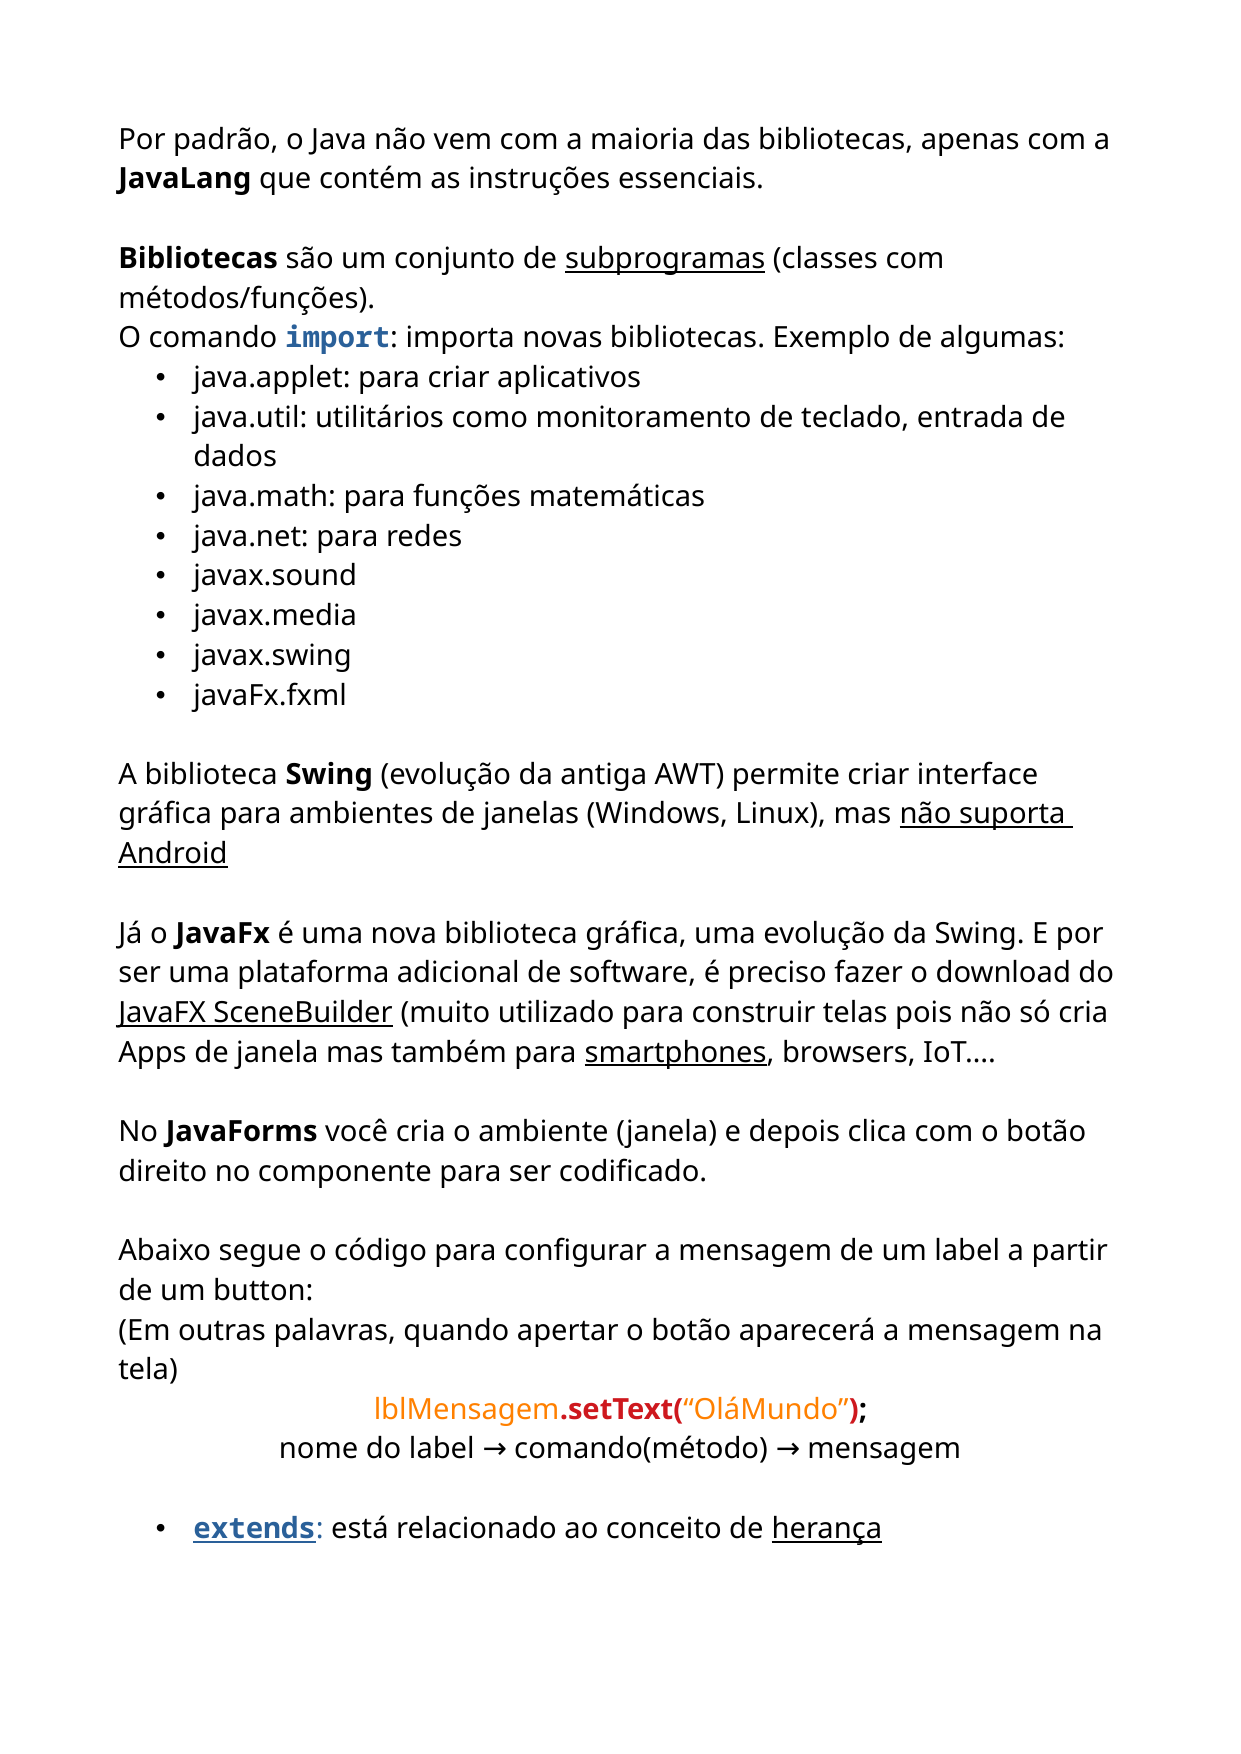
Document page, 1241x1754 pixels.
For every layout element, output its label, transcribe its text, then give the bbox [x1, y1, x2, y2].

list java.util: utilitários como monitoramento de teclado, entrada de dados [156, 396, 1122, 475]
text O comando import: importa novas bibliotecas. Exemplo de algumas: [118, 317, 1122, 356]
text Já o JavaFx é uma nova biblioteca gráfica, uma evolução da Swing. E por ser uma plataforma adicional de software, é preciso fazer o download do JavaFX SceneBuilder (muito utilizado para construir telas pois não só cria Apps de janela mas também para smartphones, browsers, IoT…. [118, 912, 1122, 1071]
text nome do label → comando(método) → mensagem [118, 1428, 1122, 1467]
list javaFx.fxml [156, 674, 1122, 713]
list java.applet: para criar aplicativos [156, 356, 1122, 396]
list javax.sound [156, 555, 1122, 594]
text Abaixo segue o código para configurar a mensagem de um label a partir de um button: [118, 1229, 1122, 1309]
list javax.media [156, 594, 1122, 634]
text Bibliotecas são um conjunto de subprogramas (classes com métodos/funções). [118, 237, 1146, 317]
text lblMensagem.setText(“OláMundo”); [118, 1388, 1122, 1428]
text (Em outras palavras, quando apertar o botão aparecerá a mensagem na tela) [118, 1309, 1122, 1388]
list extends: está relacionado ao conceito de herança [156, 1507, 1122, 1547]
text A biblioteca Swing (evolução da antiga AWT) permite criar interface gráfica para ambientes de janelas (Windows, Linux), mas não suporta Android [118, 753, 1122, 872]
text No JavaForms você cria o ambiente (janela) e depois clica com o botão direito no componente para ser codificado. [118, 1110, 1122, 1190]
list javax.swing [156, 634, 1122, 674]
list java.net: para redes [156, 515, 1122, 555]
list java.math: para funções matemáticas [156, 475, 1122, 515]
text Por padrão, o Java não vem com a maioria das bibliotecas, apenas com a JavaLang que contém as instruções essenciais. [118, 118, 1122, 197]
